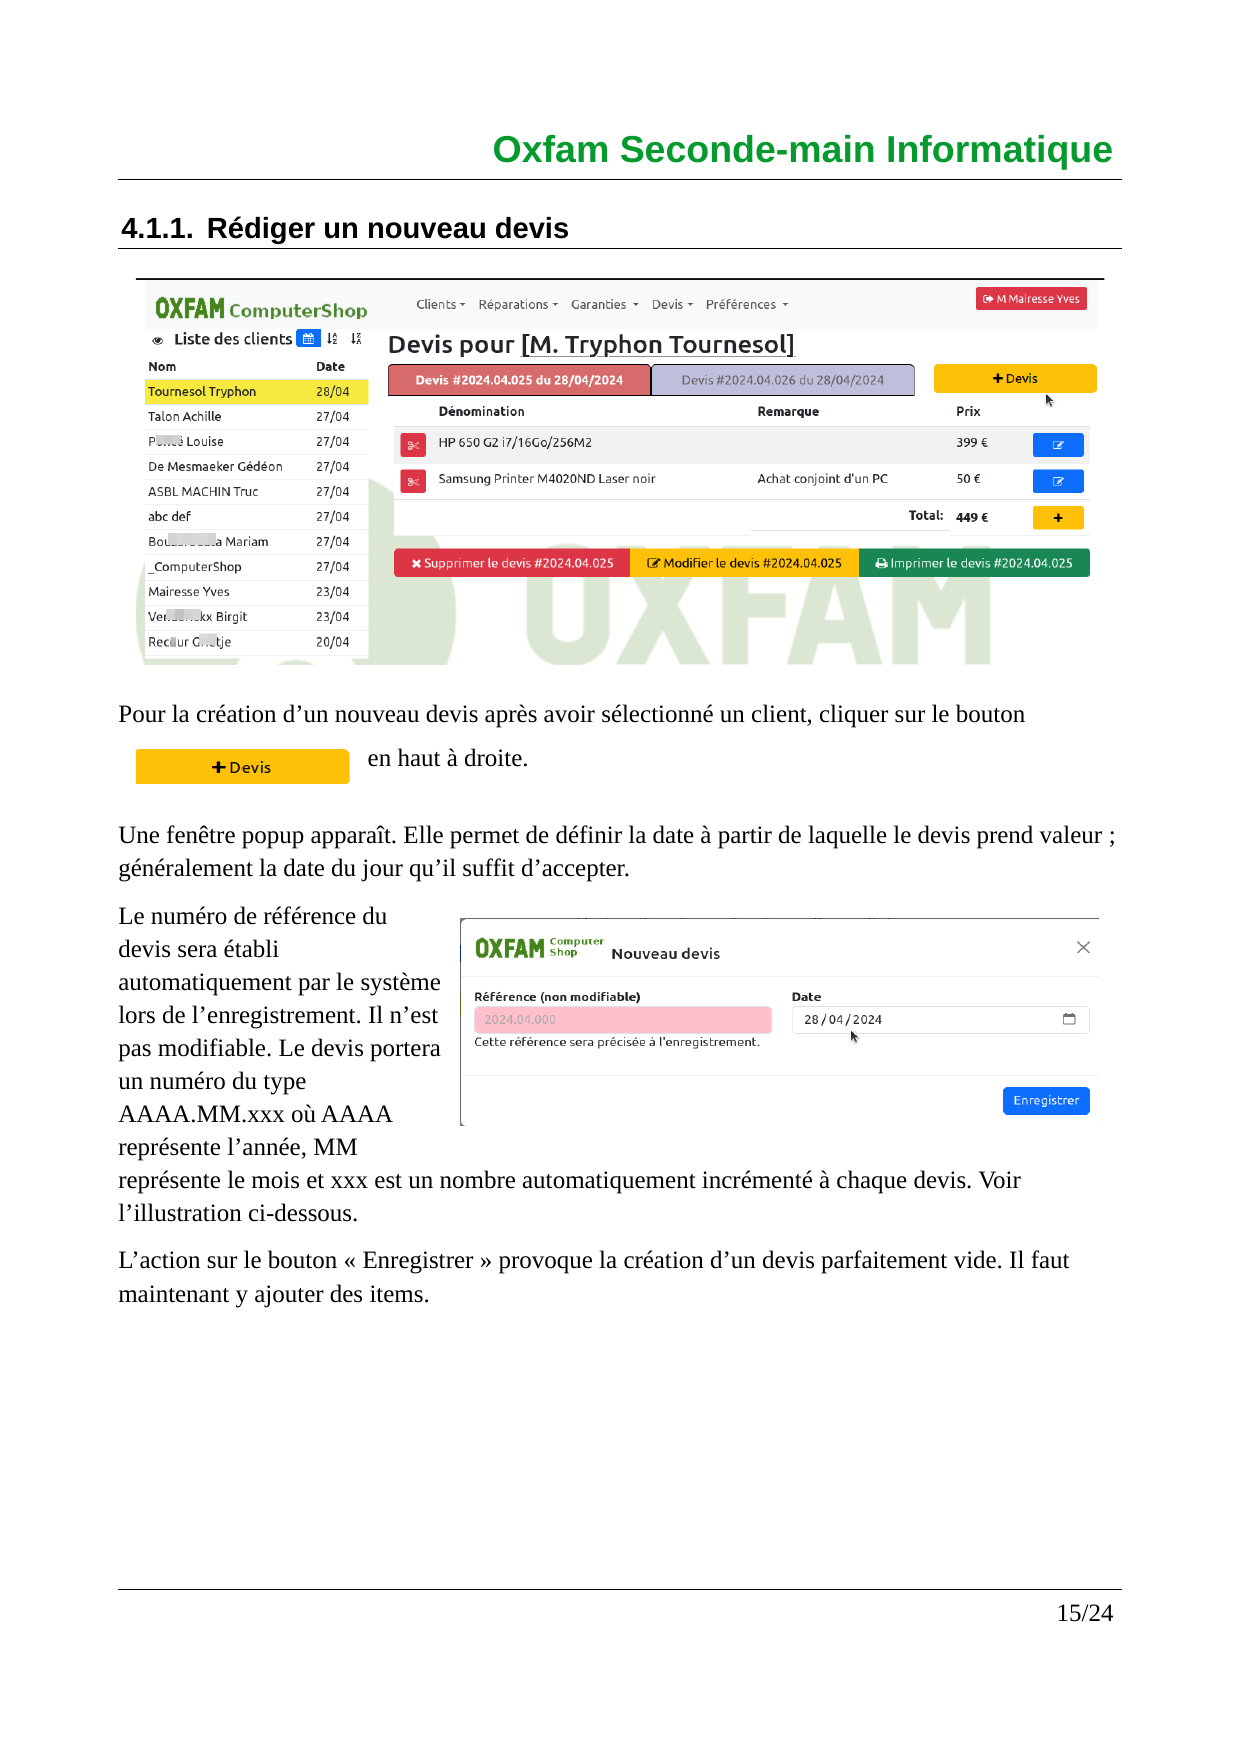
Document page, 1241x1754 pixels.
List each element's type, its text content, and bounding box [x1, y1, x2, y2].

text Le numéro de référence du devis sera établi automatiquement par le système lors de l’enregistrement. Il n’est pas modifiable. Le devis portera un numéro du type AAAA.MM.xxx où AAAA représente l’année, MM représente le mois et xxx est un nombre automatiquement incrémenté à chaque devis. Voir l’illustration ci-dessous. [118, 901, 1122, 1227]
picture [135, 278, 1105, 665]
text Une fenêtre popup apparaît. Elle permet de définir la date à partir de laquelle le devis prend valeur ; généralement la date du jour qu’il suffit d’accepter. [118, 820, 1122, 882]
picture [460, 918, 1100, 1126]
picture [135, 749, 350, 784]
text L’action sur le bouton « Enregistrer » provoque la création d’un devis parfaitement vide. Il faut maintenant y ajouter des items. [118, 1246, 1122, 1307]
subtitle Rédiger un nouveau devis [118, 208, 1122, 248]
text Pour la création d’un nouveau devis après avoir sélectionné un client, cliquer sur le bouton en haut à droite. [118, 261, 1122, 801]
